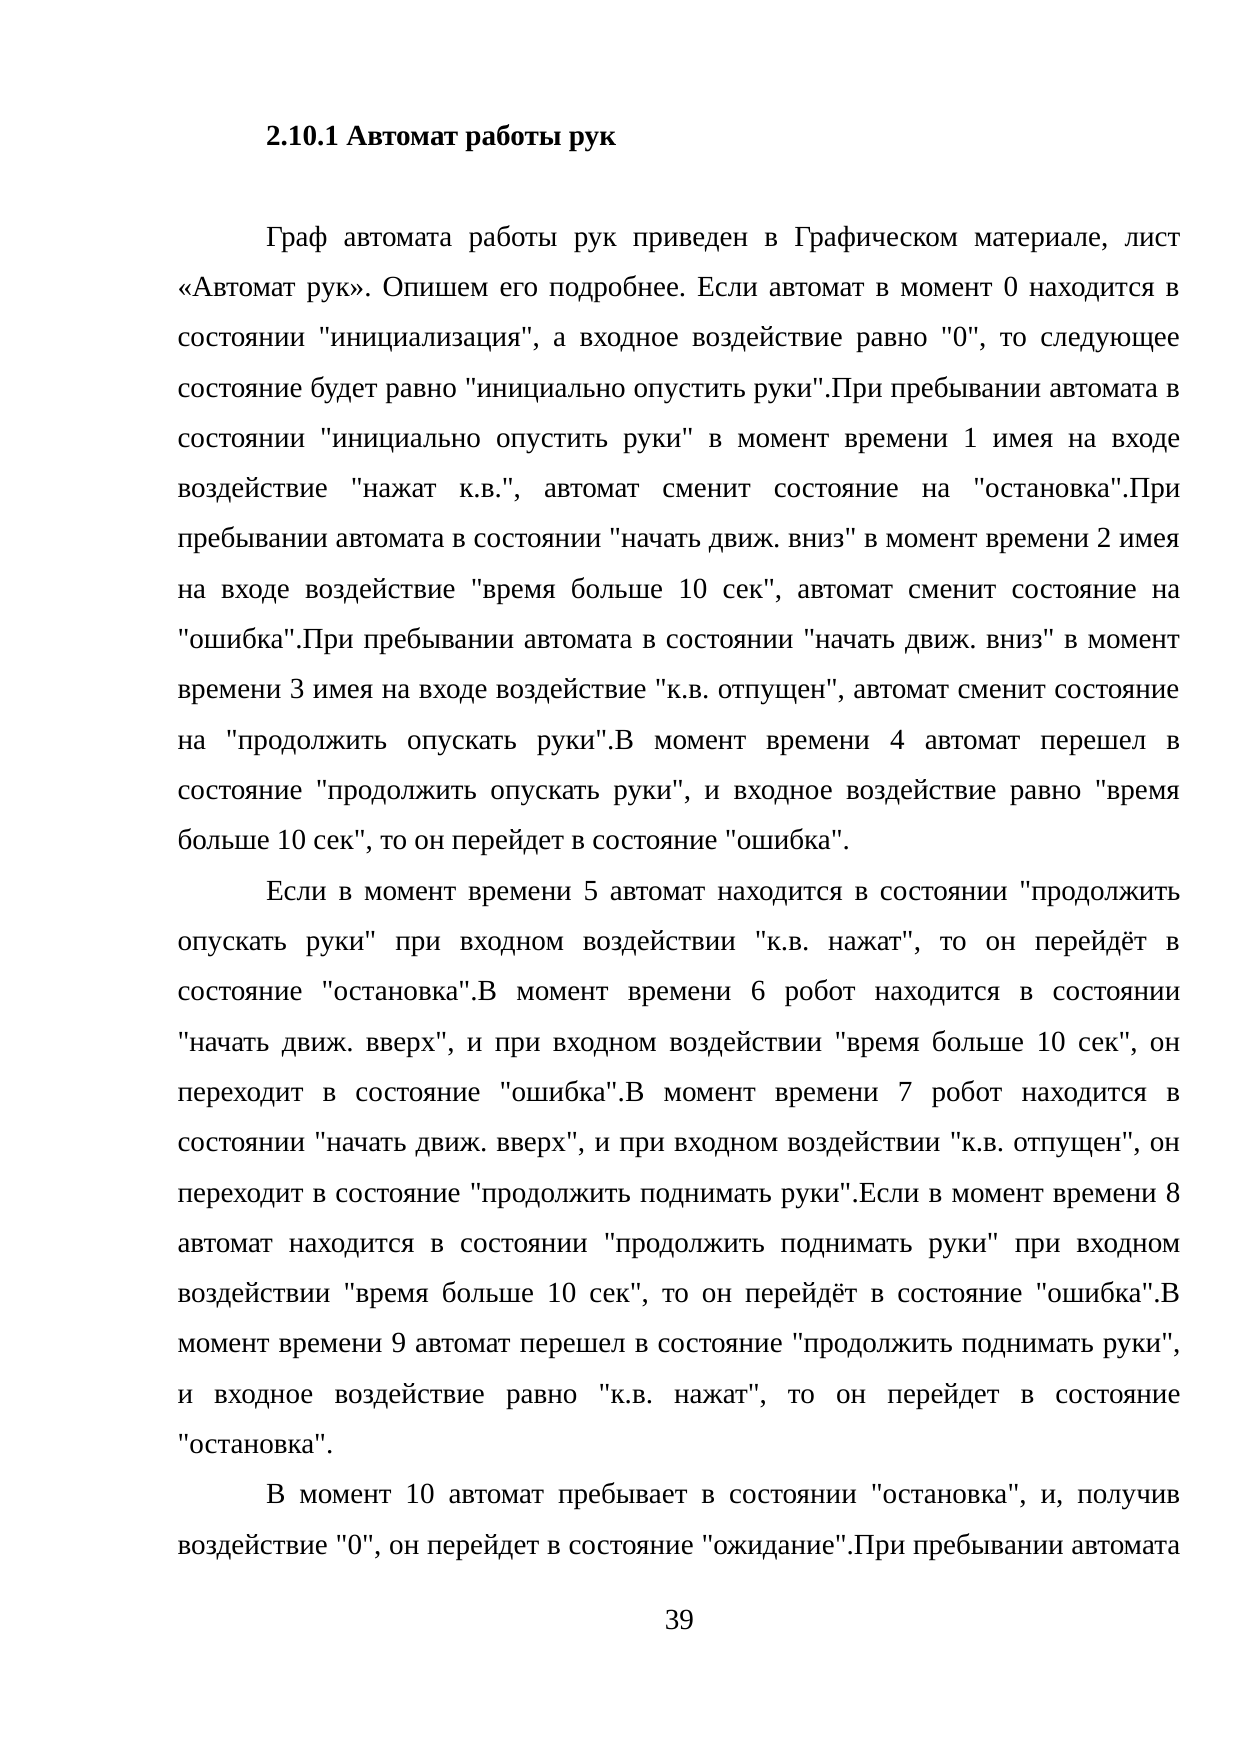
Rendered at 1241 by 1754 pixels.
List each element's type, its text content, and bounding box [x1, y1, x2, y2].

text В момент 10 автомат пребывает в состоянии "остановка", и, получив воздействие "0", он перейдет в состояние "ожидание".При пребывании автомата [177, 1477, 1181, 1560]
subtitle 2.10.1 Автомат работы рук [177, 118, 1181, 152]
text Граф автомата работы рук приведен в Графическом материале, лист «Автомат рук». Опишем его подробнее. Если автомат в момент 0 находится в состоянии "инициализация", а входное воздействие равно "0", то следующее состояние будет равно "инициально опустить руки".При пребывании автомата в состоянии "инициально опустить руки" в момент времени 1 имея на входе воздействие "нажат к.в.", автомат сменит состояние на "остановка".При пребывании автомата в состоянии "начать движ. вниз" в момент времени 2 имея на входе воздействие "время больше 10 сек", автомат сменит состояние на "ошибка".При пребывании автомата в состоянии "начать движ. вниз" в момент времени 3 имея на входе воздействие "к.в. отпущен", автомат сменит состояние на "продолжить опускать руки".В момент времени 4 автомат перешел в состояние "продолжить опускать руки", и входное воздействие равно "время больше 10 сек", то он перейдет в состояние "ошибка". [177, 219, 1181, 856]
text Если в момент времени 5 автомат находится в состоянии "продолжить опускать руки" при входном воздействии "к.в. нажат", то он перейдёт в состояние "остановка".В момент времени 6 робот находится в состоянии "начать движ. вверх", и при входном воздействии "время больше 10 сек", он переходит в состояние "ошибка".В момент времени 7 робот находится в состоянии "начать движ. вверх", и при входном воздействии "к.в. отпущен", он переходит в состояние "продолжить поднимать руки".Если в момент времени 8 автомат находится в состоянии "продолжить поднимать руки" при входном воздействии "время больше 10 сек", то он перейдёт в состояние "ошибка".В момент времени 9 автомат перешел в состояние "продолжить поднимать руки", и входное воздействие равно "к.в. нажат", то он перейдет в состояние "остановка". [177, 873, 1181, 1460]
